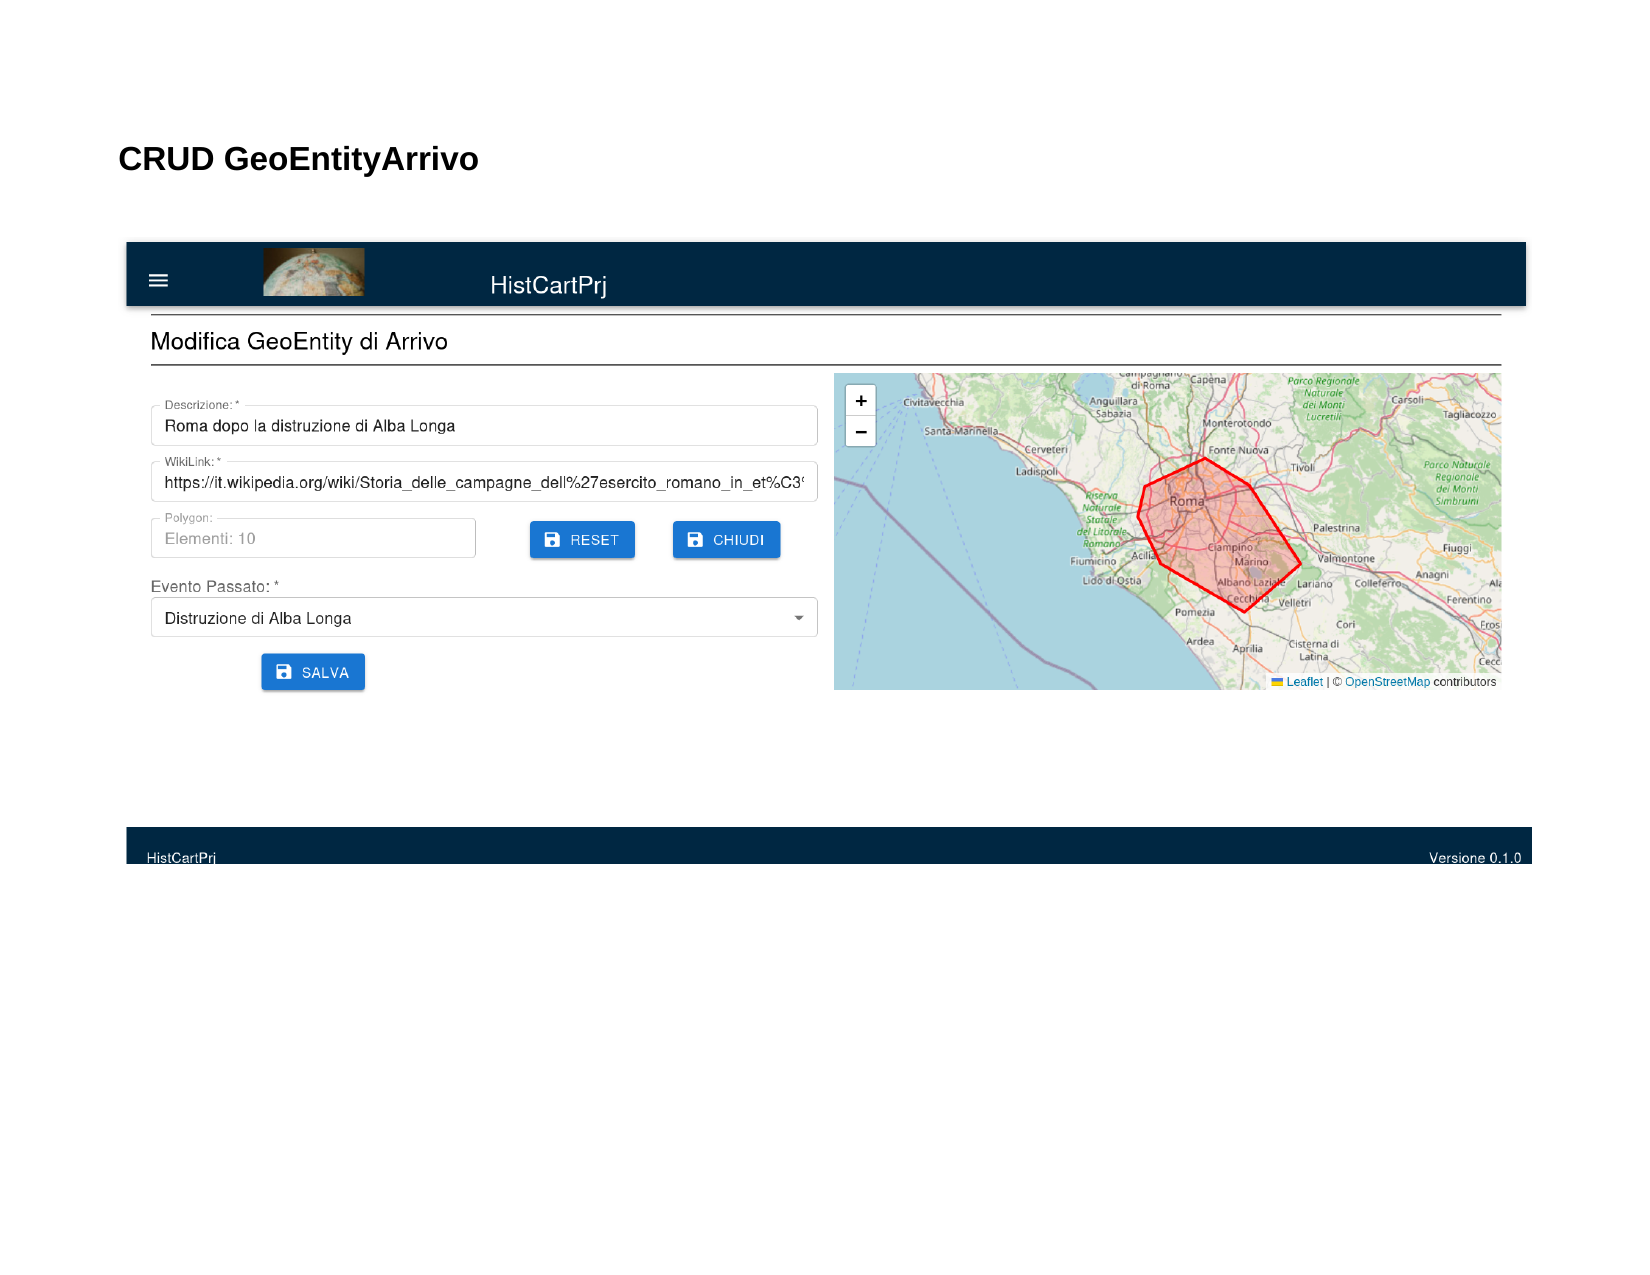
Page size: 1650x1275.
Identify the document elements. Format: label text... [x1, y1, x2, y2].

subtitle CRUD GeoEntityArrivo [118, 139, 1532, 177]
picture [118, 237, 1532, 864]
